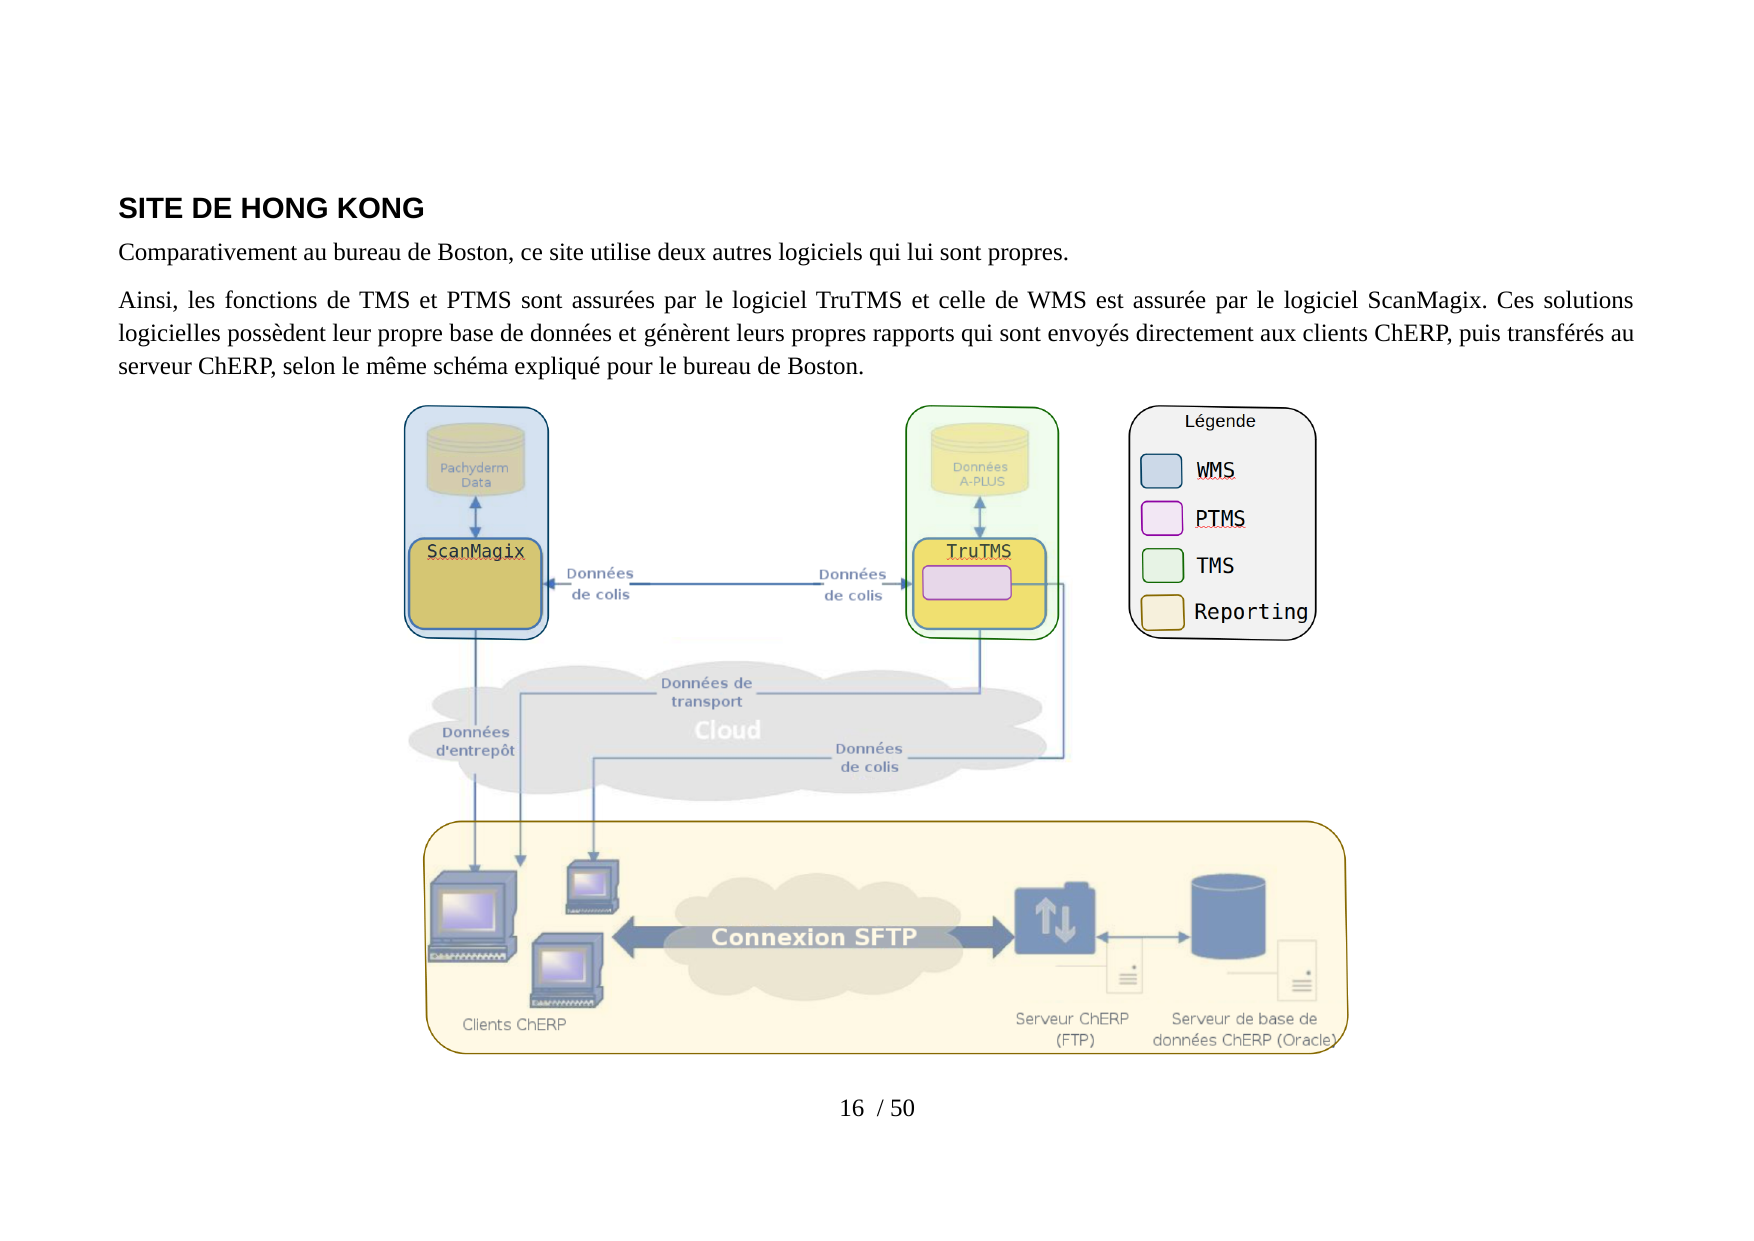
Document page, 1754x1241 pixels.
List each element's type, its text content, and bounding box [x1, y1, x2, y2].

subtitle SITE DE HONG KONG [118, 191, 1636, 225]
text Ainsi, les fonctions de TMS et PTMS sont assurées par le logiciel TruTMS et celle de WMS est assurée par le logiciel ScanMagix. Ces solutions logicielles possèdent leur propre base de données et génèrent leurs propres rapports qui sont envoyés directement aux clients ChERP, puis transférés au serveur ChERP, selon le même schéma expliqué pour le bureau de Boston. [118, 285, 1636, 379]
text Comparativement au bureau de Boston, ce site utilise deux autres logiciels qui lui sont propres. [118, 237, 1636, 266]
picture [402, 398, 1352, 1062]
